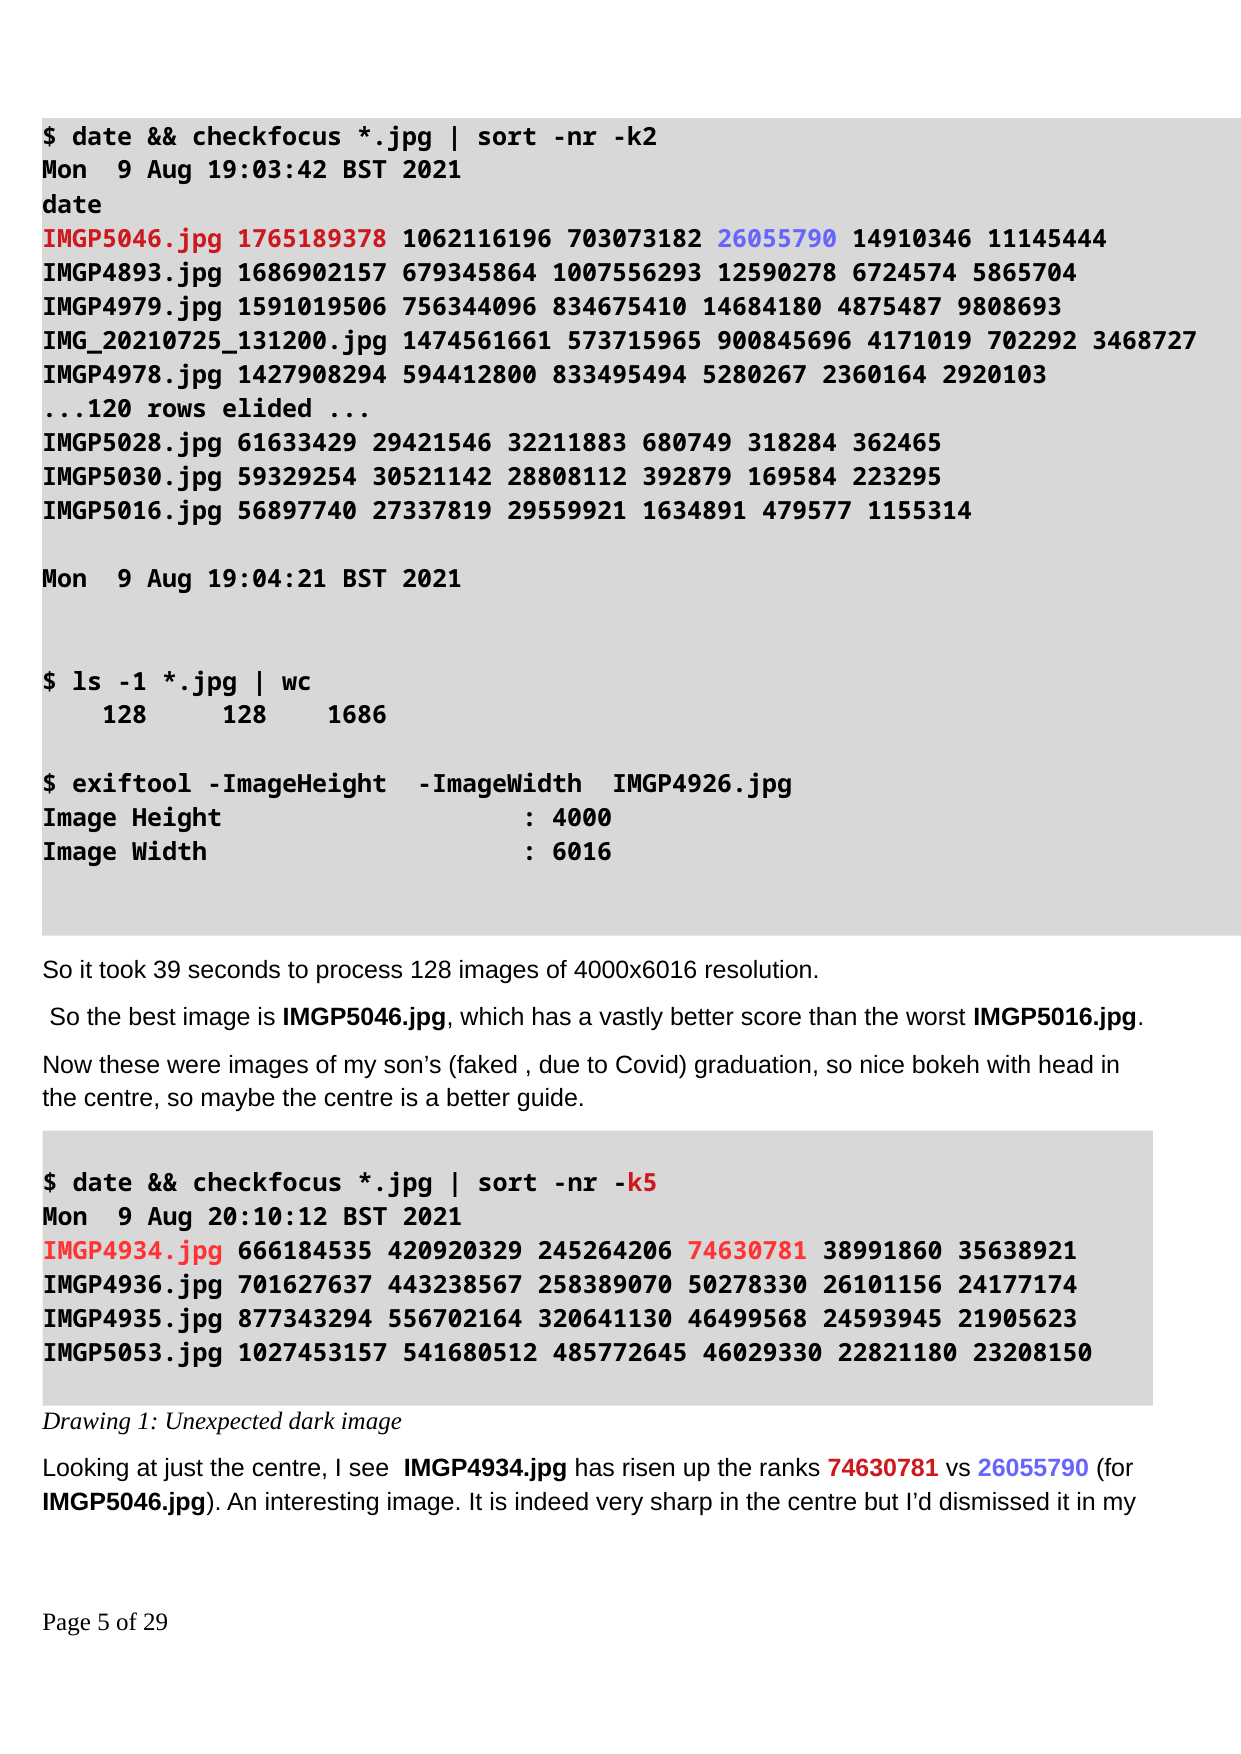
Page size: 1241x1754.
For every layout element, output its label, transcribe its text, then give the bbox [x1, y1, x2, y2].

text So it took 39 seconds to process 128 images of 4000x6016 resolution. [42, 955, 1152, 983]
text Drawing 1: Unexpected dark image [42, 1143, 1240, 1434]
text So the best image is IMGP5046.jpg, which has a vastly better score than the worst IMGP5016.jpg. [42, 1002, 1152, 1031]
text Looking at just the centre, I see IMGP4934.jpg has risen up the ranks 74630781 vs 26055790 (for IMGP5046.jpg). An interesting image. It is indeed very sharp in the centre but I’d dismissed it in my [42, 1453, 1152, 1515]
text Now these were images of my son’s (faked , due to Covid) graduation, so nice bokeh with head in the centre, so maybe the centre is a better guide. [42, 1050, 1152, 1112]
